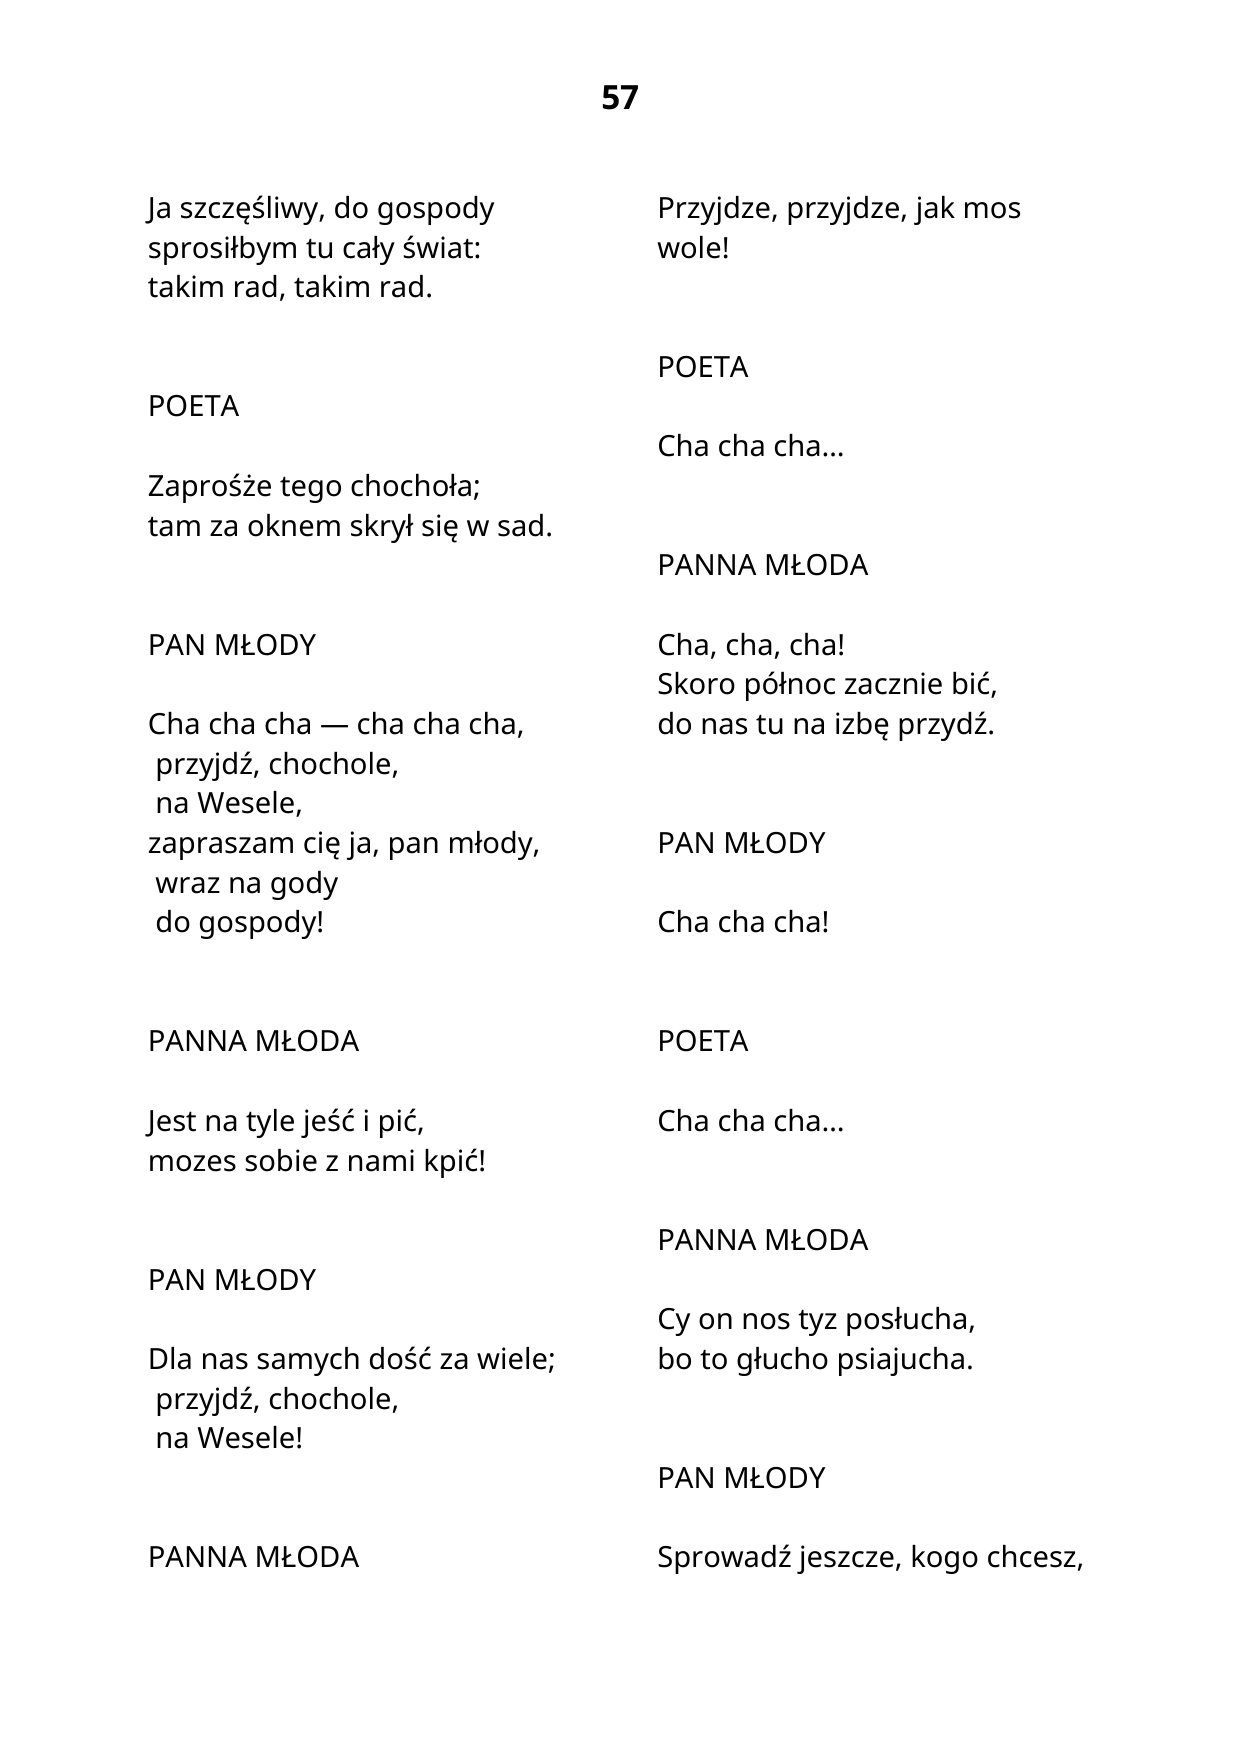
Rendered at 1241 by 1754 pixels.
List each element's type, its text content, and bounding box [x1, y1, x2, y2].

text na Wesele! [148, 1418, 583, 1457]
text bo to głucho psiajucha. [657, 1338, 1093, 1378]
text PANNA MŁODA [148, 1537, 583, 1576]
text PAN MŁODY [657, 822, 1093, 862]
text PAN MŁODY [148, 1259, 583, 1298]
text Przyjdze, przyjdze, jak mos wole! [657, 187, 1093, 267]
text PANNA MŁODA [657, 544, 1093, 584]
text zapraszam cię ja, pan młody, [148, 822, 583, 862]
text Cha, cha, cha! [657, 624, 1093, 663]
text Sprowadź jeszcze, kogo chcesz, [657, 1537, 1093, 1576]
text PAN MŁODY [657, 1457, 1093, 1497]
text POETA [148, 386, 583, 425]
text przyjdź, chochole, [148, 743, 583, 783]
text do nas tu na izbę przydź. [657, 703, 1093, 743]
text Dla nas samych dość za wiele; [148, 1338, 583, 1378]
text do gospody! [148, 902, 583, 941]
text Ja szczęśliwy, do gospody [148, 187, 583, 227]
text mozes sobie z nami kpić! [148, 1140, 583, 1179]
text tam za oknem skrył się w sad. [148, 505, 583, 544]
text Cha cha cha — cha cha cha, [148, 703, 583, 743]
text Zaprośże tego chochoła; [148, 465, 583, 505]
text PANNA MŁODA [657, 1219, 1093, 1259]
text POETA [657, 1021, 1093, 1060]
text na Wesele, [148, 783, 583, 822]
text takim rad, takim rad. [148, 267, 583, 306]
text Cha cha cha! [657, 902, 1093, 941]
text przyjdź, chochole, [148, 1378, 583, 1418]
text Cy on nos tyz posłucha, [657, 1298, 1093, 1338]
text PANNA MŁODA [148, 1021, 583, 1060]
text Jest na tyle jeść i pić, [148, 1100, 583, 1140]
text Skoro północ zacznie bić, [657, 663, 1093, 703]
text sprosiłbym tu cały świat: [148, 227, 583, 267]
text Cha cha cha… [657, 1100, 1093, 1140]
text wraz na gody [148, 862, 583, 902]
text POETA [657, 346, 1093, 386]
text PAN MŁODY [148, 624, 583, 663]
text Cha cha cha… [657, 425, 1093, 465]
